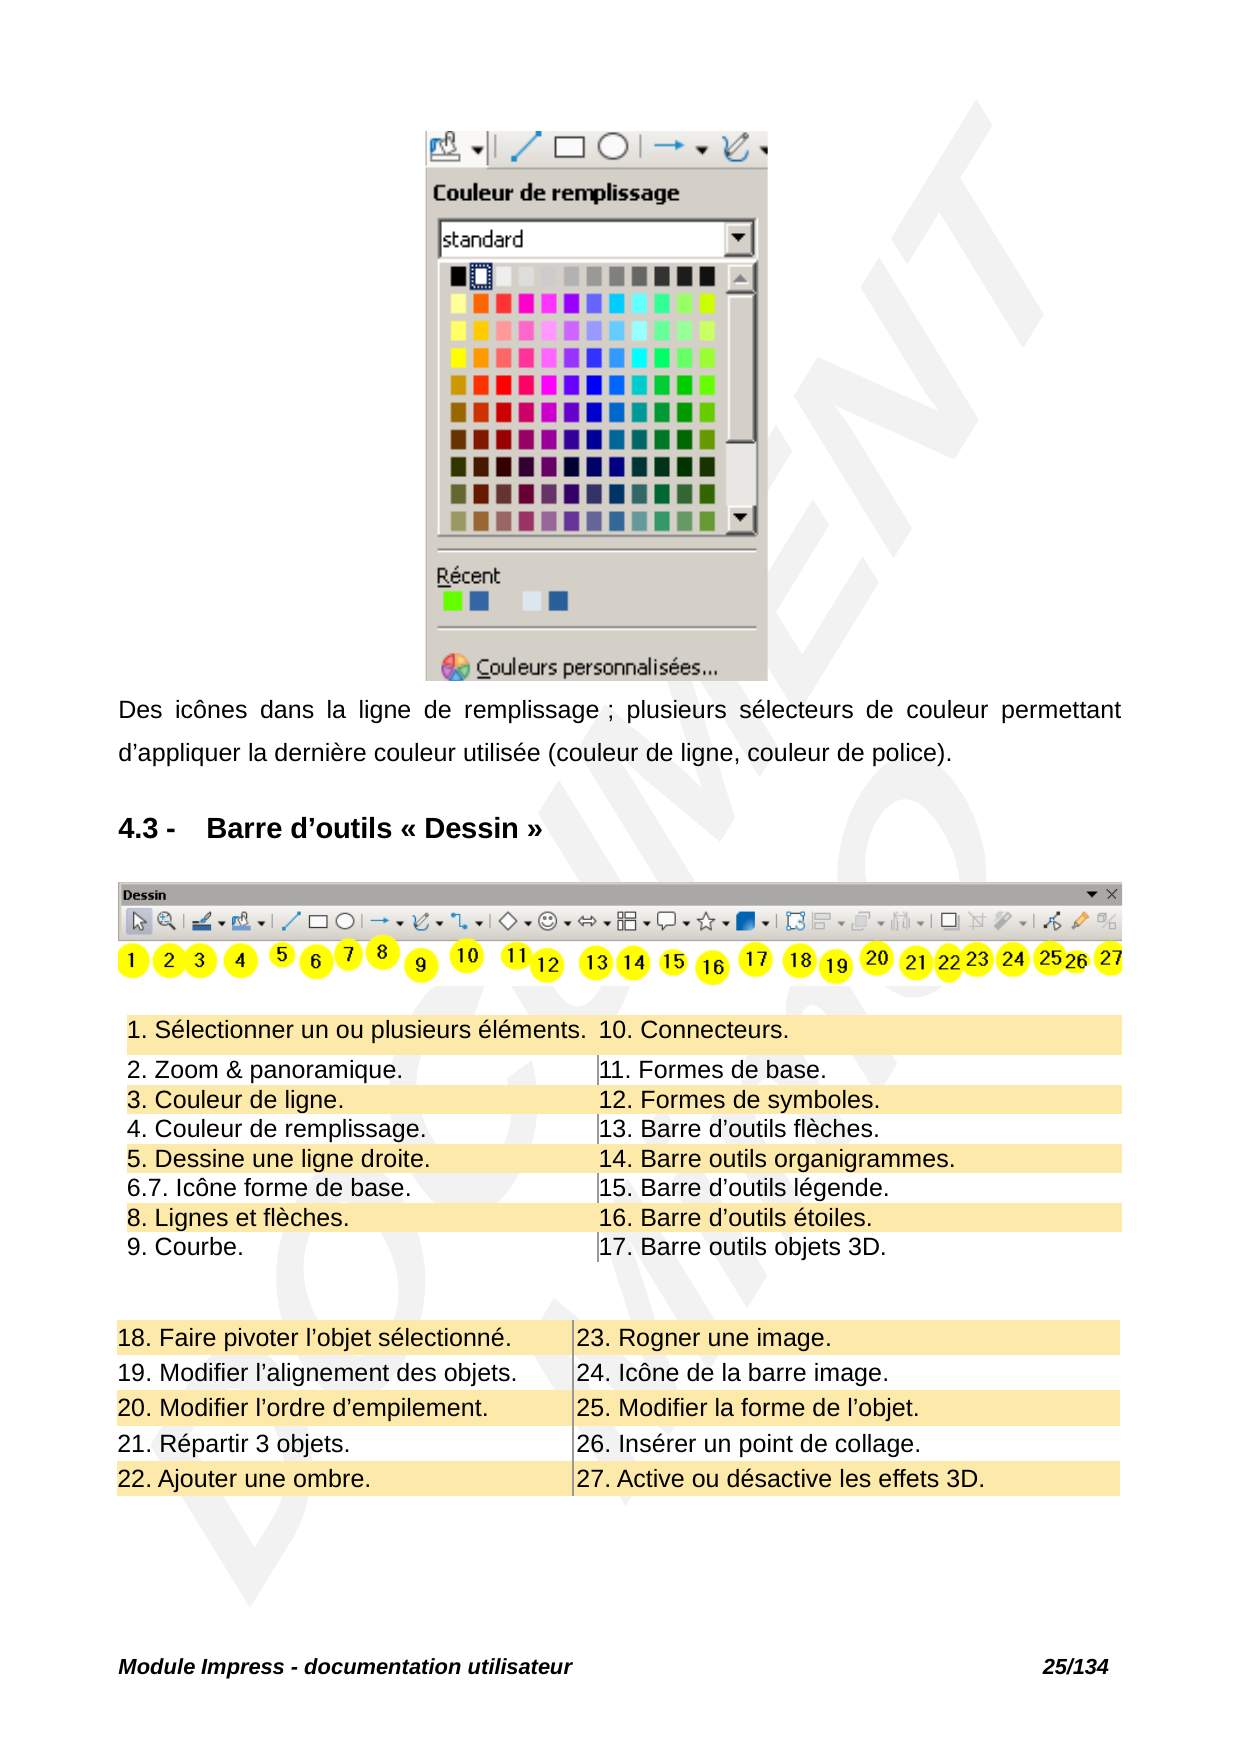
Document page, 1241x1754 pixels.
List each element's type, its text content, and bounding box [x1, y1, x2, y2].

table_cell 12. Formes de symboles. [598, 1085, 1122, 1114]
table_cell 21. Répartir 3 objets. [117, 1426, 572, 1461]
table_cell 9. Courbe. [127, 1232, 597, 1262]
table_cell 3. Couleur de ligne. [127, 1085, 598, 1114]
table_cell 13. Barre d’outils flèches. [599, 1114, 1122, 1144]
table_cell 11. Formes de base. [599, 1055, 1122, 1085]
table_cell 5. Dessine une ligne droite. [127, 1144, 598, 1173]
table_header 23. Rogner une image. [574, 1320, 1120, 1355]
table_cell 14. Barre outils organigrammes. [598, 1144, 1122, 1173]
table_cell 27. Active ou désactive les effets 3D. [574, 1461, 1120, 1496]
table_cell 22. Ajouter une ombre. [117, 1461, 572, 1496]
picture [118, 882, 1123, 986]
subtitle Barre d’outils « Dessin » [118, 811, 1122, 845]
table_header 1. Sélectionner un ou plusieurs éléments. [127, 1015, 598, 1055]
table_cell 24. Icône de la barre image. [574, 1355, 1120, 1390]
text Des icônes dans la ligne de remplissage ; plusieurs sélecteurs de couleur permettant d’appliquer la dernière couleur utilisée (couleur de ligne, couleur de police). [118, 118, 1122, 767]
table_cell 6.7. Icône forme de base. [127, 1173, 597, 1203]
table_cell 16. Barre d’outils étoiles. [598, 1203, 1122, 1232]
table_cell 25. Modifier la forme de l’objet. [574, 1390, 1120, 1426]
table_cell 8. Lignes et flèches. [127, 1203, 598, 1232]
table_cell 2. Zoom & panoramique. [127, 1055, 597, 1085]
table_cell 15. Barre d’outils légende. [599, 1173, 1122, 1203]
table_cell 26. Insérer un point de collage. [574, 1426, 1120, 1461]
table_cell 17. Barre outils objets 3D. [599, 1232, 1122, 1262]
table_cell 4. Couleur de remplissage. [127, 1114, 597, 1144]
table_cell 19. Modifier l’alignement des objets. [117, 1355, 572, 1390]
table_cell 20. Modifier l’ordre d’empilement. [117, 1390, 572, 1426]
table_header 10. Connecteurs. [598, 1015, 1122, 1055]
table_header 18. Faire pivoter l’objet sélectionné. [117, 1320, 572, 1355]
